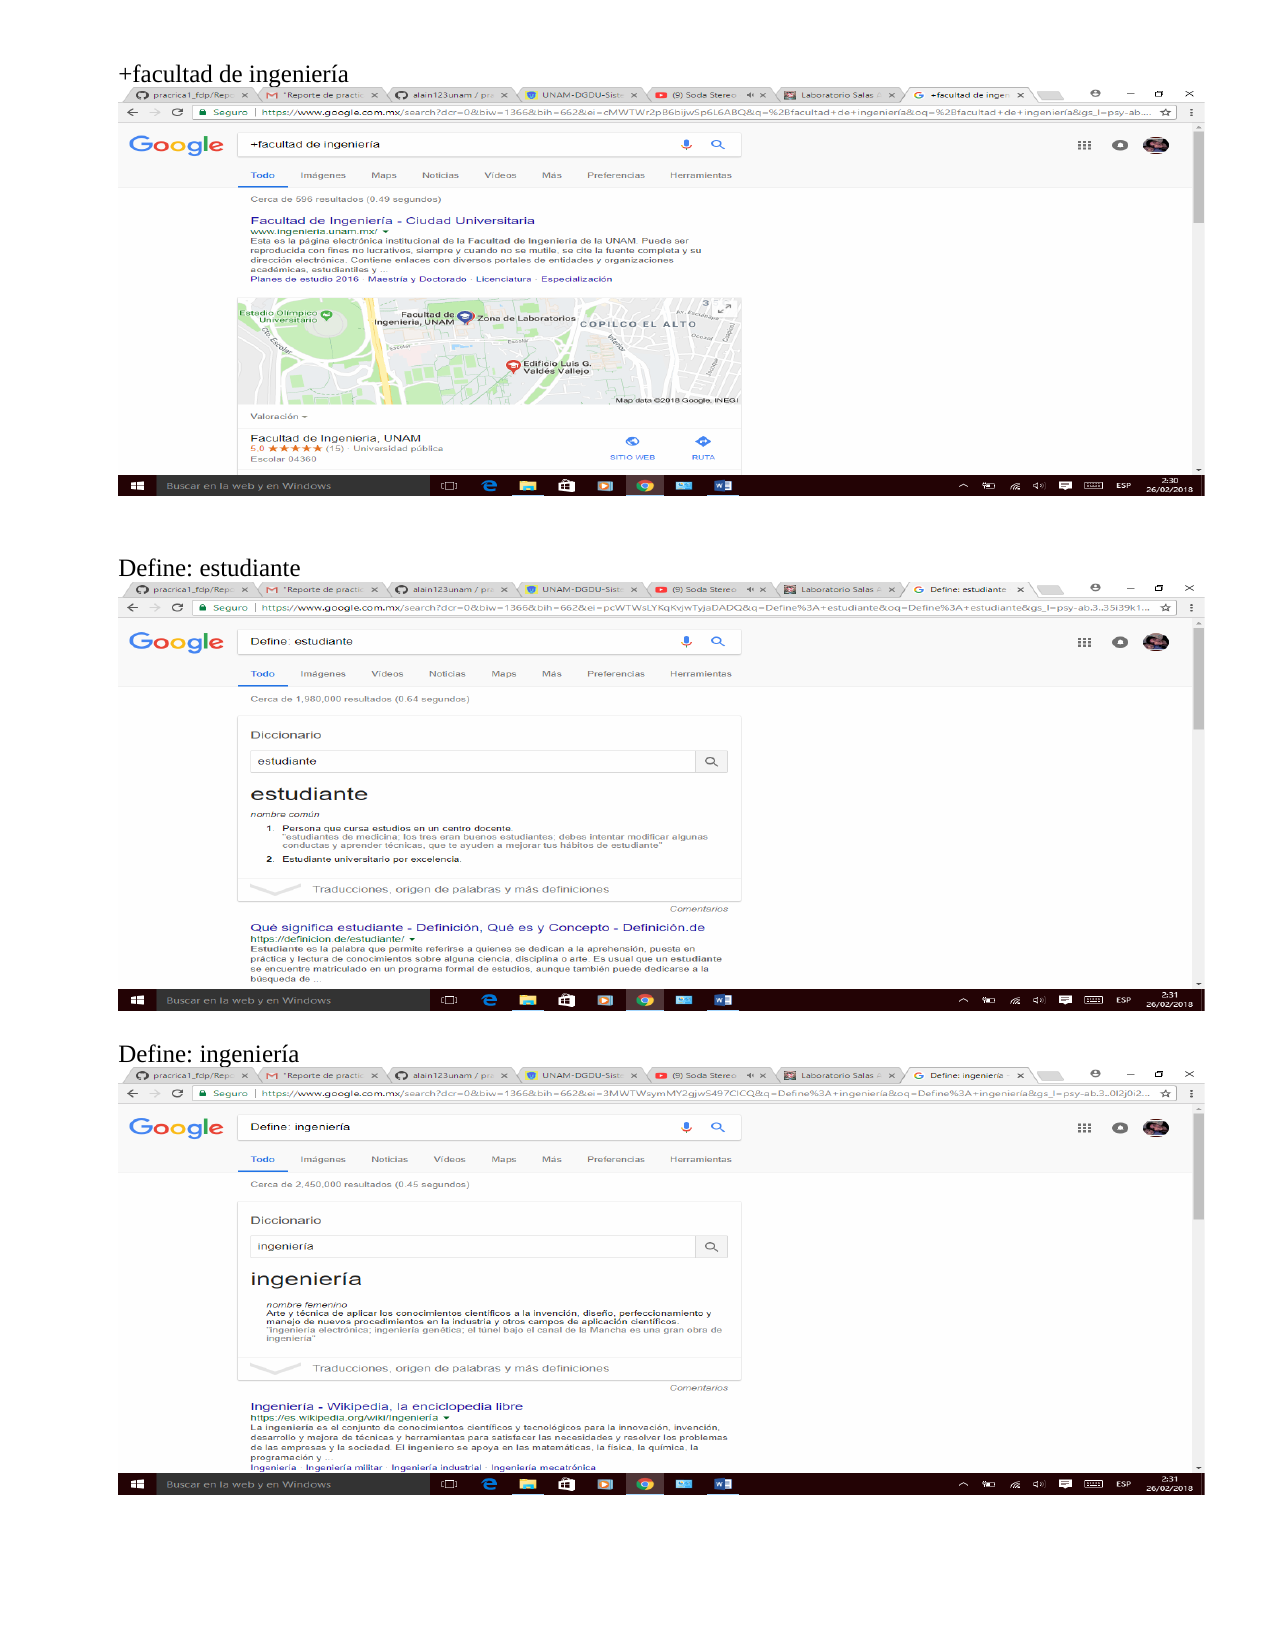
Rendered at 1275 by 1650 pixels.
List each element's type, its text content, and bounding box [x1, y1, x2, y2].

text Define: ingeniería [118, 1039, 1205, 1067]
text Define: estudiante [118, 553, 1205, 582]
text +facultad de ingeniería [118, 59, 1205, 87]
